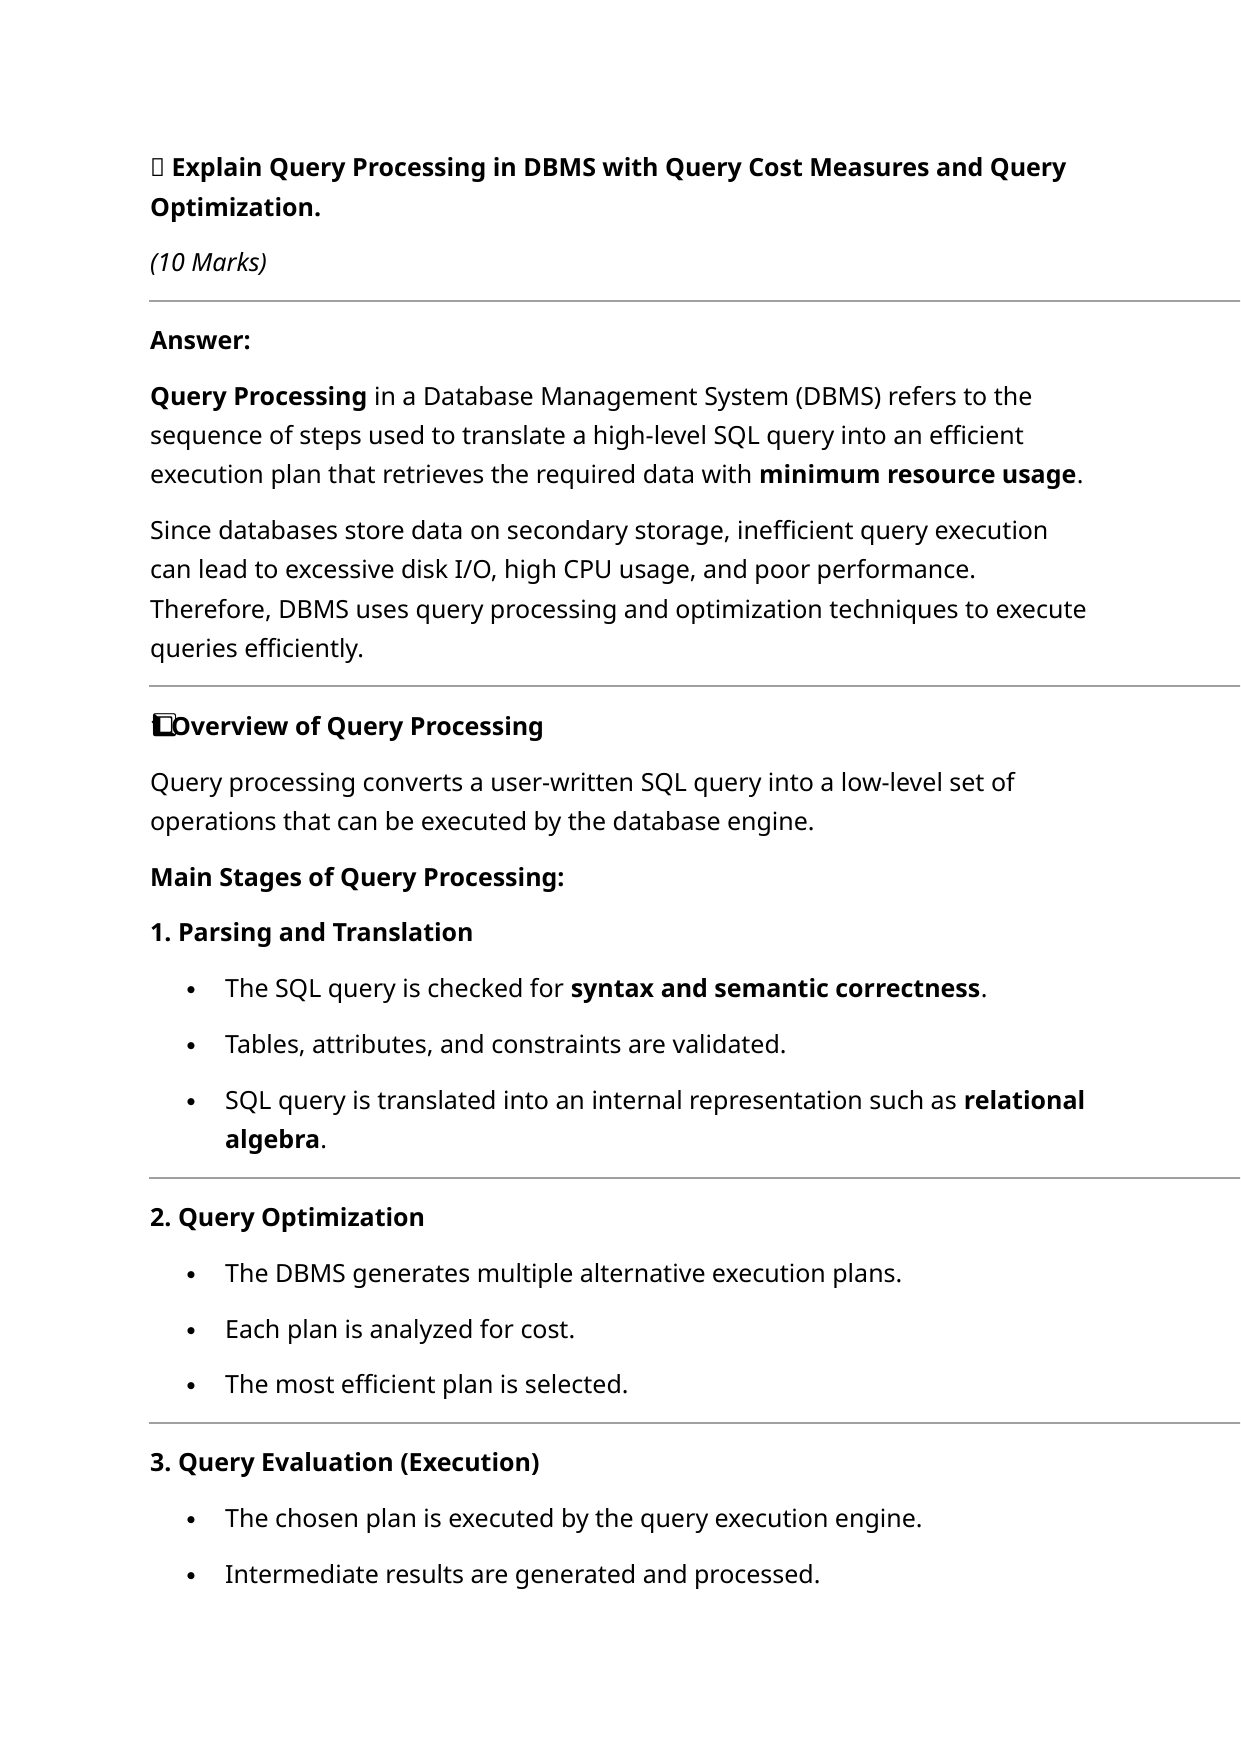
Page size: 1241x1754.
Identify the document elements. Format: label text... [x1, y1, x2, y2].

text Answer: [150, 323, 1090, 357]
list Intermediate results are generated and processed. [187, 1557, 1090, 1591]
list The DBMS generates multiple alternative execution plans. [187, 1255, 1090, 1289]
text 3. Query Evaluation (Execution) [150, 1445, 1090, 1479]
list The SQL query is checked for syntax and semantic correctness. [187, 971, 1090, 1005]
text Since databases store data on secondary storage, inefficient query execution can lead to excessive disk I/O, high CPU usage, and poor performance. Therefore, DBMS uses query processing and optimization techniques to execute queries efficiently. [150, 513, 1090, 664]
text Query Processing in a Database Management System (DBMS) refers to the sequence of steps used to translate a high-level SQL query into an efficient execution plan that retrieves the required data with minimum resource usage. [150, 379, 1090, 491]
list The most efficient plan is selected. [187, 1367, 1090, 1401]
text 📘 Explain Query Processing in DBMS with Query Cost Measures and Query Optimization. [150, 150, 1090, 223]
text 1️⃣ Overview of Query Processing [150, 708, 1090, 742]
list Tables, attributes, and constraints are validated. [187, 1027, 1090, 1061]
text (10 Marks) [150, 245, 1090, 279]
text 2. Query Optimization [150, 1199, 1090, 1234]
list The chosen plan is executed by the query execution engine. [187, 1501, 1090, 1535]
text 1. Parsing and Translation [150, 915, 1090, 949]
list Each plan is analyzed for cost. [187, 1311, 1090, 1345]
text Main Stages of Query Processing: [150, 859, 1090, 893]
text Query processing converts a user-written SQL query into a low-level set of operations that can be executed by the database engine. [150, 764, 1090, 837]
list SQL query is translated into an internal representation such as relational algebra. [187, 1082, 1090, 1156]
